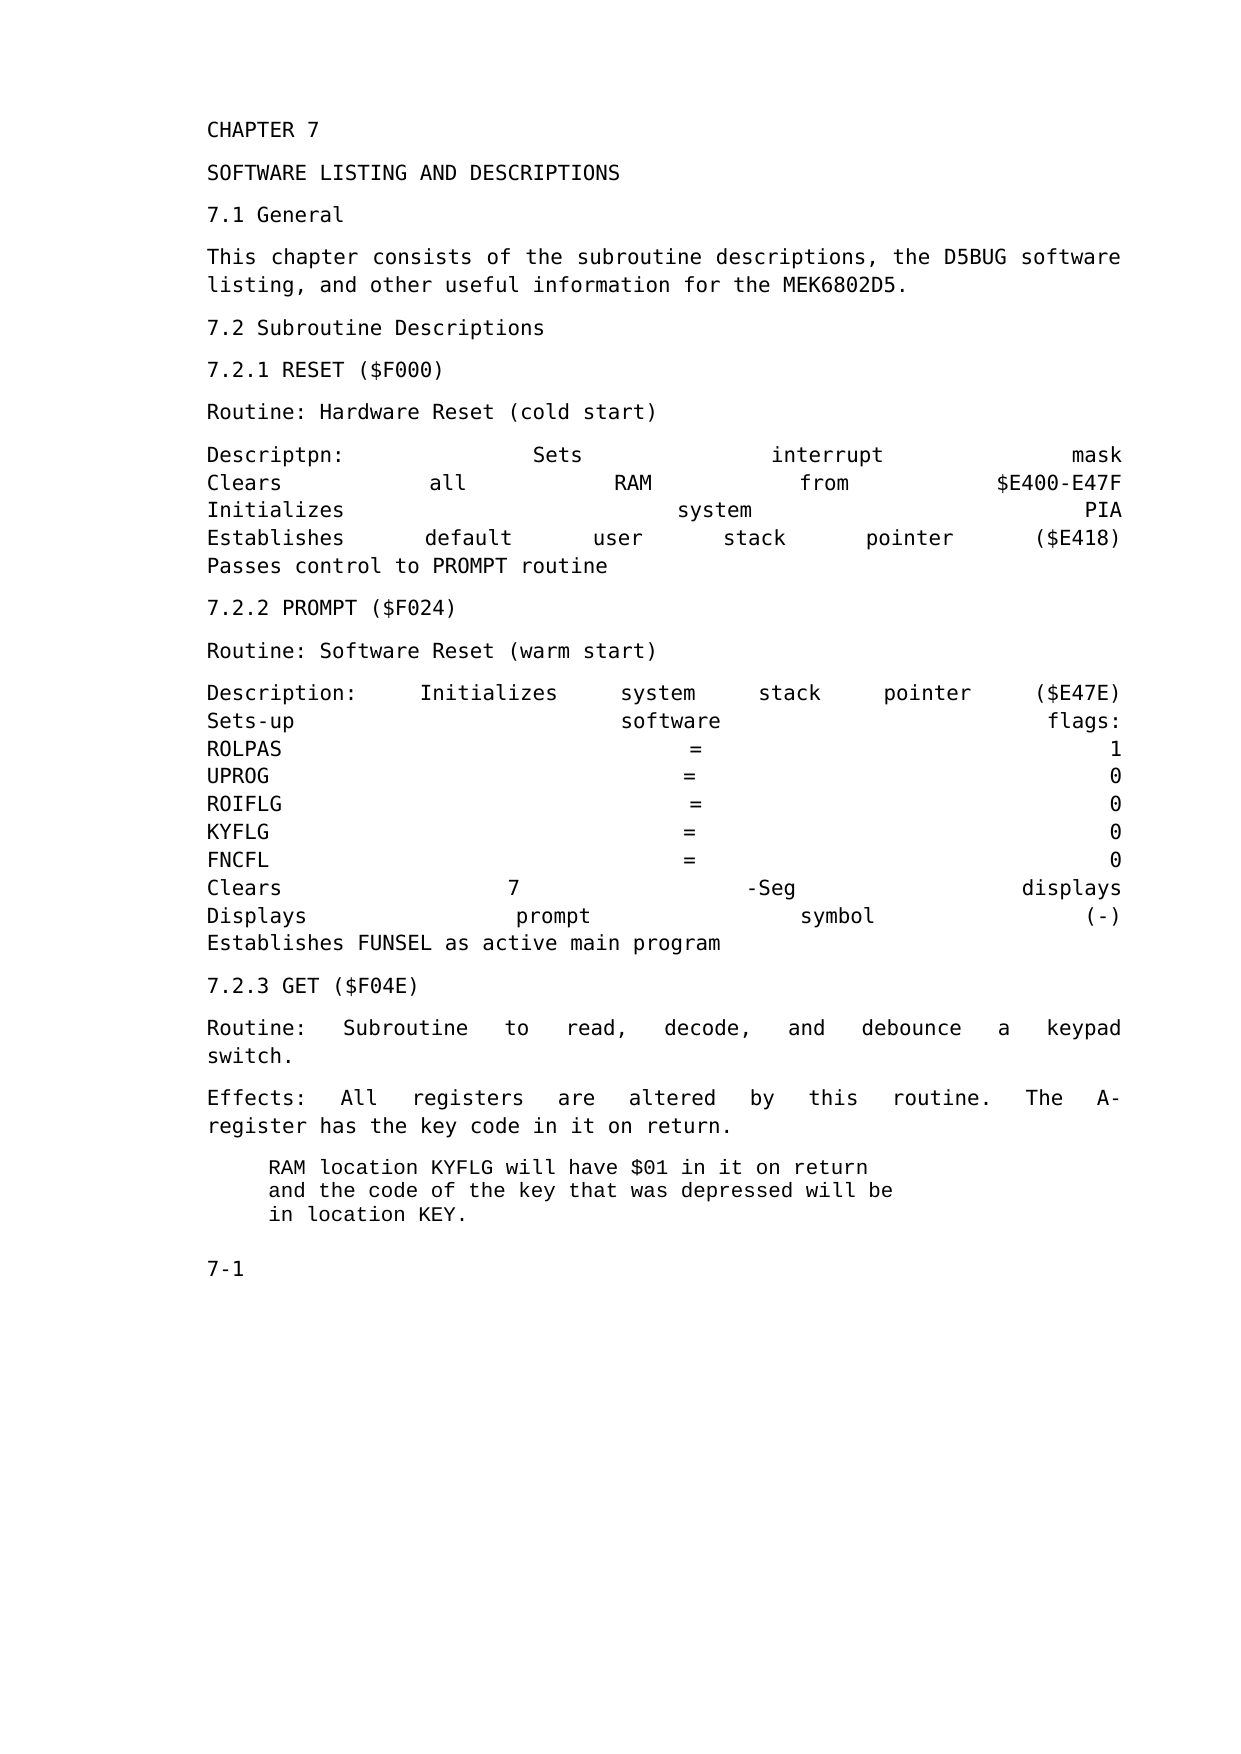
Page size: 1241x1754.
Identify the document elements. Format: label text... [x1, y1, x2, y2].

text Routine: Hardware Reset (cold start) [207, 400, 1122, 424]
text 7.2.1 RESET ($F000) [207, 358, 1122, 382]
text Routine: Subroutine to read, decode, and debounce a keypad switch. [207, 1016, 1122, 1068]
text in location KEY. [118, 1204, 1122, 1228]
text 7.1 General [207, 203, 1122, 227]
text 7.2 Subroutine Descriptions [207, 316, 1122, 340]
text 7.2.3 GET ($F04E) [207, 974, 1122, 998]
text SOFTWARE LISTING AND DESCRIPTIONS [207, 161, 1122, 185]
text Description: Initializes system stack pointer ($E47E) Sets-up software flags: ROLPAS = 1 UPROG = 0 ROIFLG = 0 KYFLG = 0 FNCFL = 0 Clears 7 -Seg displays Displays prompt symbol (-) Establishes FUNSEL as active main program [207, 681, 1122, 956]
text Effects: All registers are altered by this routine. The A- register has the key code in it on return. [207, 1086, 1122, 1138]
text 7-1 [207, 1257, 1122, 1281]
text and the code of the key that was depressed will be [118, 1180, 1122, 1204]
text CHAPTER 7 [207, 118, 1122, 142]
text Descriptpn: Sets interrupt mask Clears all RAM from $E400-E47F Initializes system PIA Establishes default user stack pointer ($E418) Passes control to PROMPT routine [207, 443, 1122, 578]
text This chapter consists of the subroutine descriptions, the D5BUG software listing, and other useful information for the MEK6802D5. [207, 245, 1122, 297]
text 7.2.2 PROMPT ($F024) [207, 596, 1122, 621]
text Routine: Software Reset (warm start) [207, 639, 1122, 663]
text RAM location KYFLG will have $01 in it on return [118, 1157, 1122, 1180]
